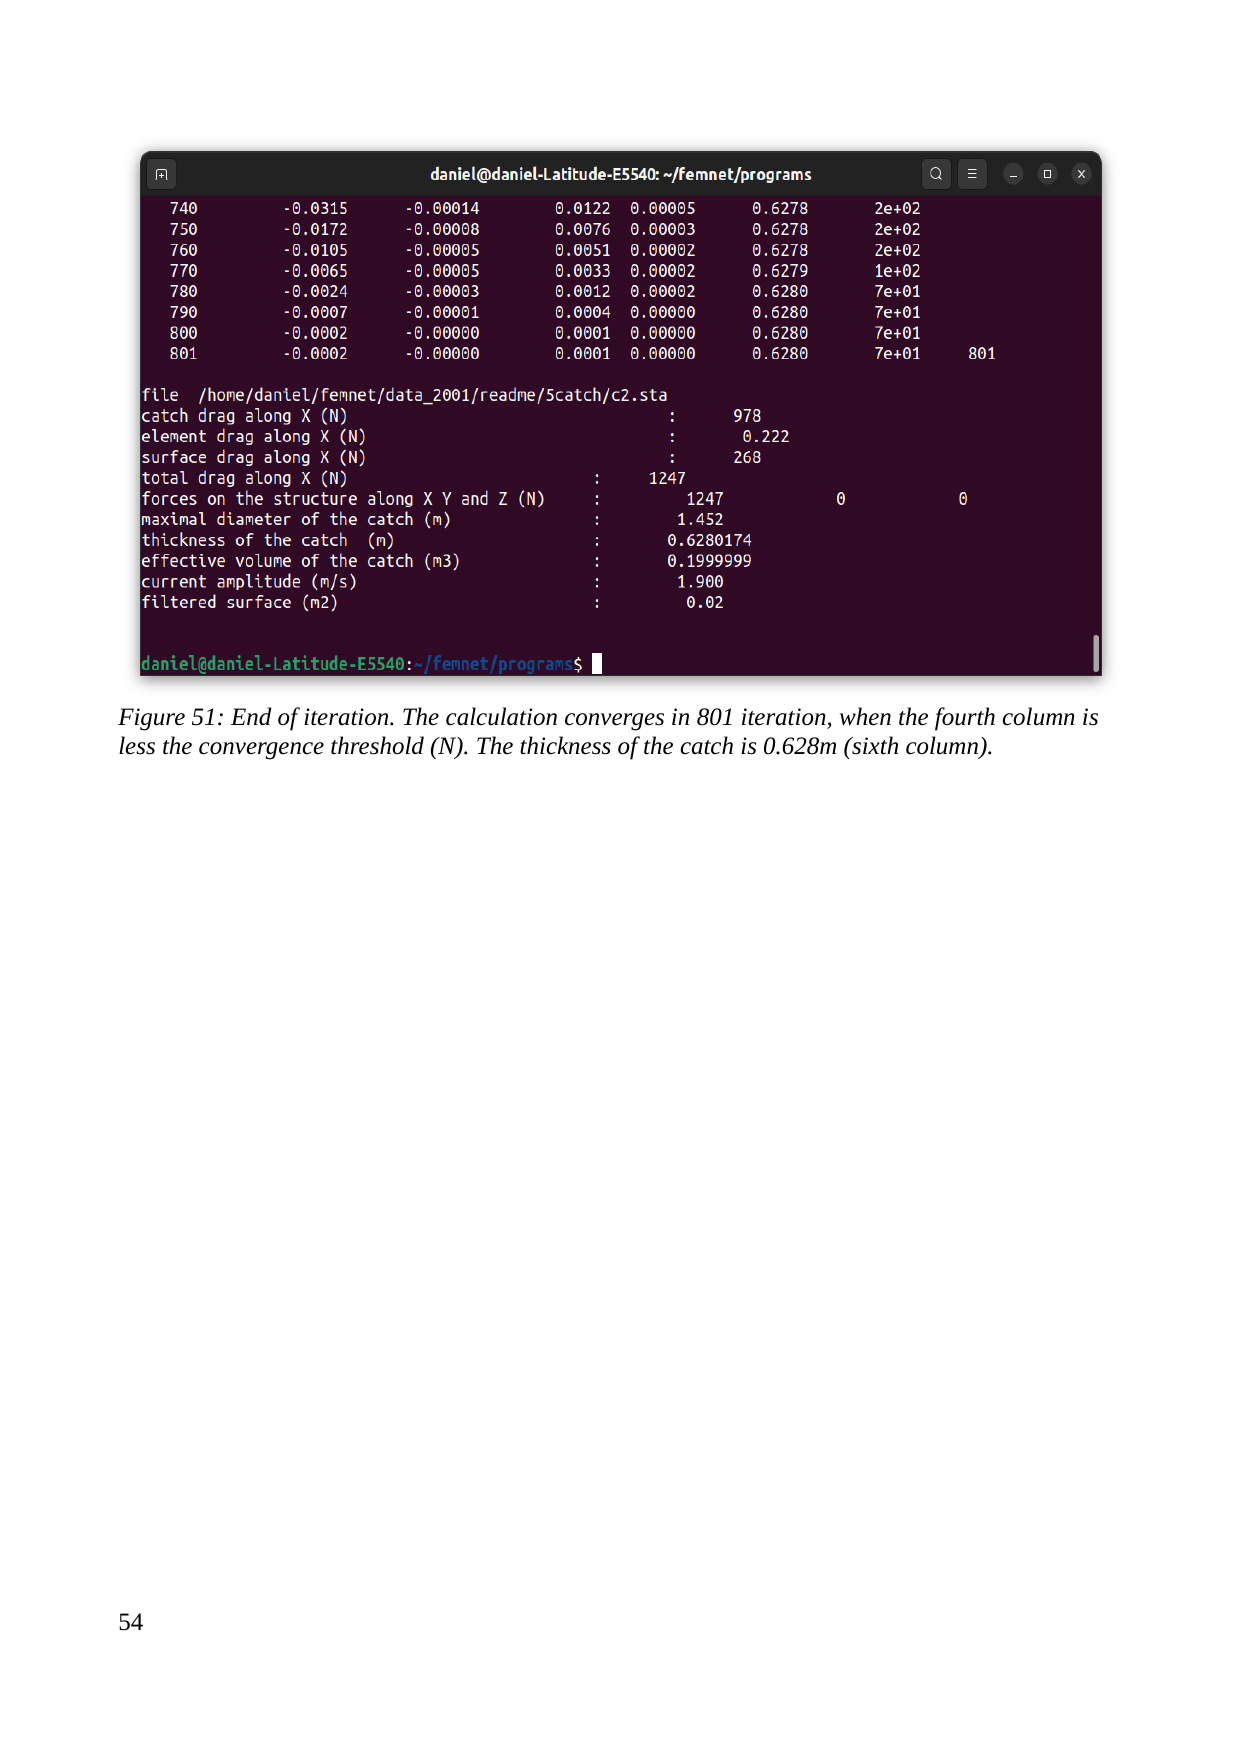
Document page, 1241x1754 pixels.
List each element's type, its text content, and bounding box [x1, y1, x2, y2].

picture [118, 130, 1123, 702]
text Figure 51: End of iteration. The calculation converges in 801 iteration, when the fourth column is less the convergence threshold (N). The thickness of the catch is 0.628m (sixth column). [118, 702, 1122, 759]
